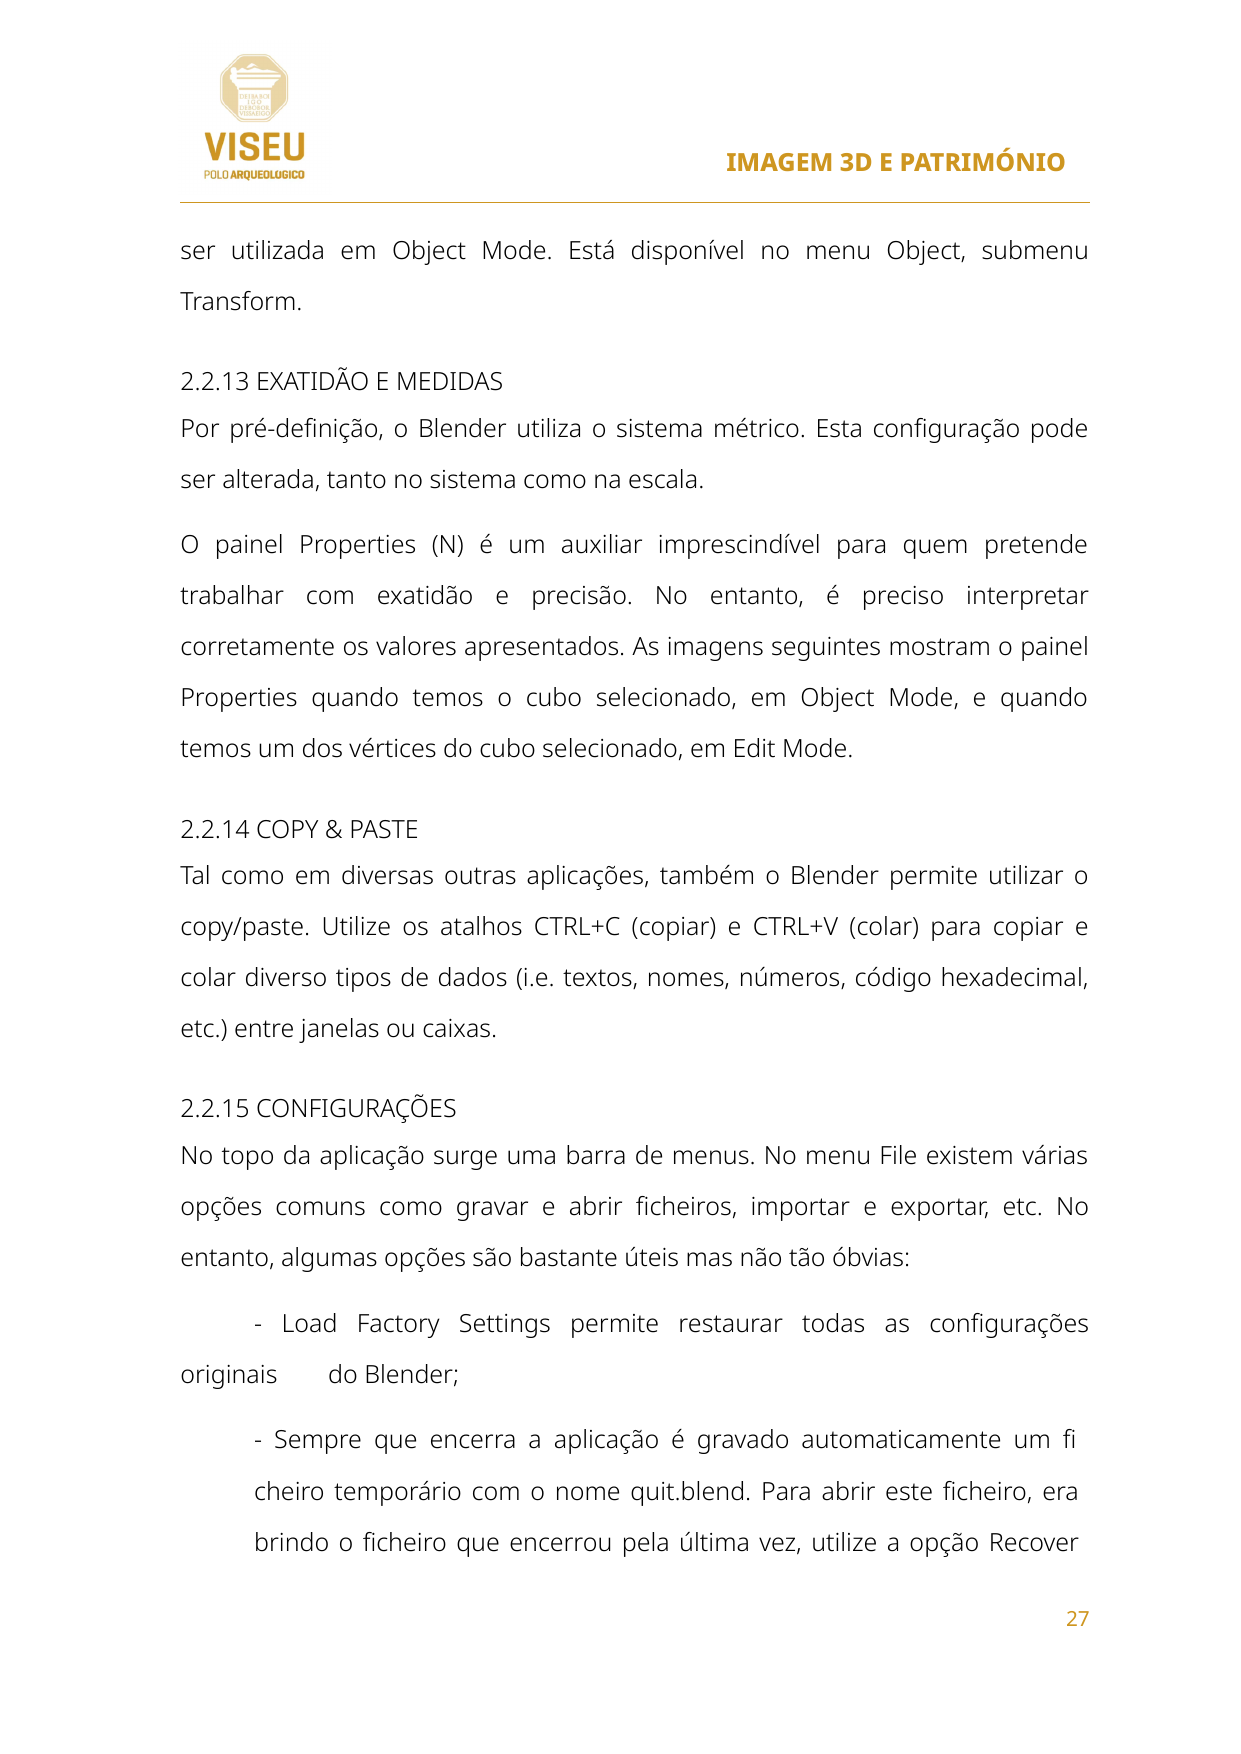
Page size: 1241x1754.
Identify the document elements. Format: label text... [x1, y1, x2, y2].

subtitle 2.2.15 Configurações [180, 1091, 1090, 1125]
text - Sempre que encerra a aplicação é gravado automaticamente um fi cheiro temporário com o nome quit.blend. Para abrir este ficheiro, era brindo o ficheiro que encerrou pela última vez, utilize a opção Recover [180, 1422, 1090, 1558]
text ser utilizada em Object Mode. Está disponível no menu Object, submenu Transform. [180, 232, 1090, 317]
text Por pré-definição, o Blender utiliza o sistema métrico. Esta configuração pode ser alterada, tanto no sistema como na escala. [180, 410, 1090, 495]
subtitle 2.2.13 Exatidão e medidas [180, 364, 1090, 398]
text O painel Properties (N) é um auxiliar imprescindível para quem pretende trabalhar com exatidão e precisão. No entanto, é preciso interpretar corretamente os valores apresentados. As imagens seguintes mostram o painel Properties quando temos o cubo selecionado, em Object Mode, e quando temos um dos vértices do cubo selecionado, em Edit Mode. [180, 527, 1090, 765]
text No topo da aplicação surge uma barra de menus. No menu File existem várias opções comuns como gravar e abrir ficheiros, importar e exportar, etc. No entanto, algumas opções são bastante úteis mas não tão óbvias: [180, 1138, 1090, 1274]
subtitle 2.2.14 Copy & Paste [180, 811, 1090, 845]
text Tal como em diversas outras aplicações, também o Blender permite utilizar o copy/paste. Utilize os atalhos CTRL+C (copiar) e CTRL+V (colar) para copiar e colar diverso tipos de dados (i.e. textos, nomes, números, código hexadecimal, etc.) entre janelas ou caixas. [180, 858, 1090, 1045]
text - Load Factory Settings permite restaurar todas as configurações originais do Blender; [180, 1305, 1090, 1391]
